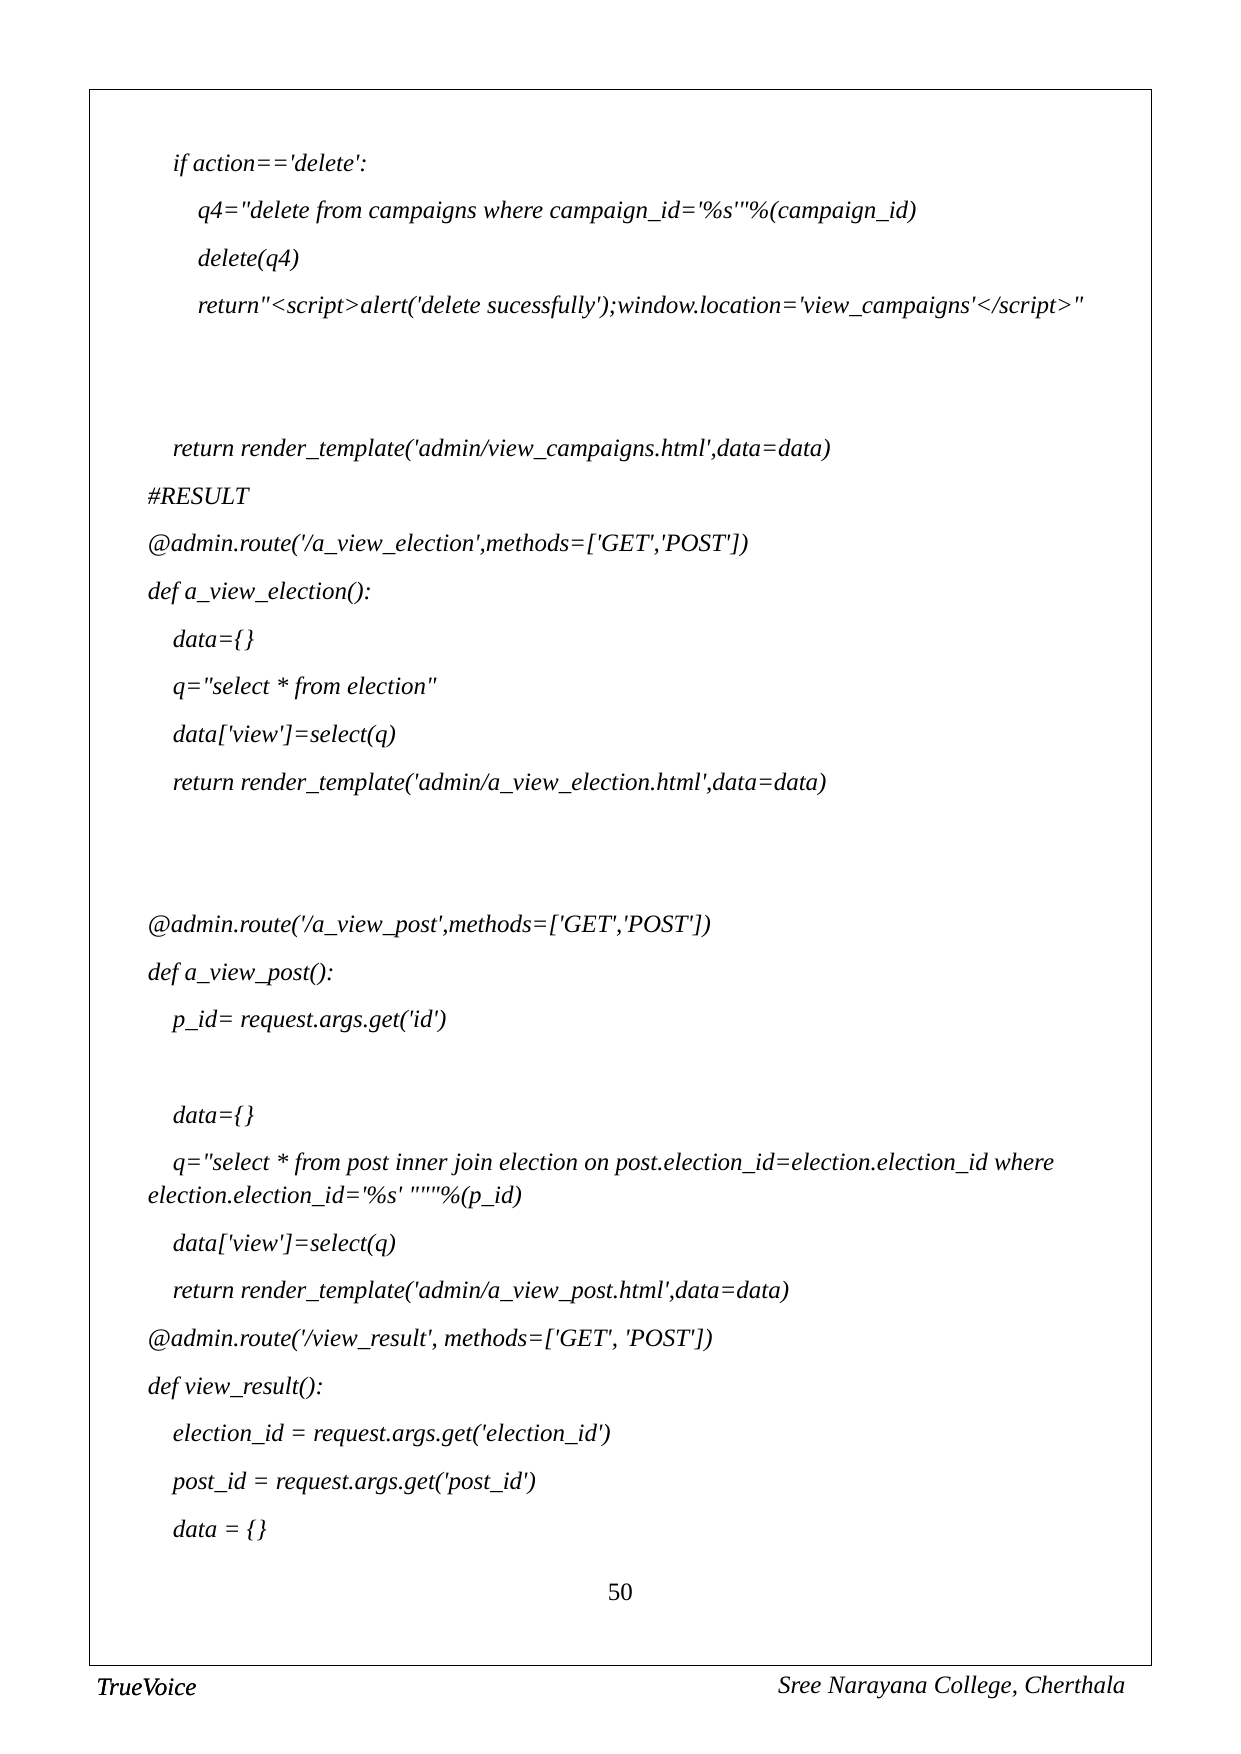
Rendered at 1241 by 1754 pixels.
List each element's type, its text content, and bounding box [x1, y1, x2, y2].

text @admin.route('/view_result', methods=['GET', 'POST']) [148, 1323, 1092, 1352]
text def a_view_post(): [148, 957, 1092, 986]
text return"<script>alert('delete sucessfully');window.location='view_campaigns'</script>" [148, 291, 1092, 319]
text return render_template('admin/a_view_post.html',data=data) [148, 1276, 1092, 1304]
text q="select * from post inner join election on post.election_id=election.election_id where election.election_id='%s' """%(p_id) [148, 1147, 1092, 1209]
text p_id= request.args.get('id') [148, 1004, 1092, 1033]
text return render_template('admin/a_view_election.html',data=data) [148, 767, 1092, 795]
text @admin.route('/a_view_post',methods=['GET','POST']) [148, 909, 1092, 938]
text q="select * from election" [148, 671, 1092, 700]
text post_id = request.args.get('post_id') [148, 1466, 1092, 1495]
text data = {} [148, 1514, 1092, 1542]
text data={} [148, 1100, 1092, 1128]
text if action=='delete': [148, 148, 1092, 176]
text @admin.route('/a_view_election',methods=['GET','POST']) [148, 528, 1092, 557]
text election_id = request.args.get('election_id') [148, 1418, 1092, 1447]
text data['view']=select(q) [148, 719, 1092, 748]
text delete(q4) [148, 243, 1092, 272]
text def view_result(): [148, 1371, 1092, 1399]
text data={} [148, 624, 1092, 652]
text #RESULT [148, 481, 1092, 510]
text def a_view_election(): [148, 576, 1092, 605]
text data['view']=select(q) [148, 1228, 1092, 1257]
text q4="delete from campaigns where campaign_id='%s'"%(campaign_id) [148, 195, 1092, 224]
text return render_template('admin/view_campaigns.html',data=data) [148, 433, 1092, 462]
